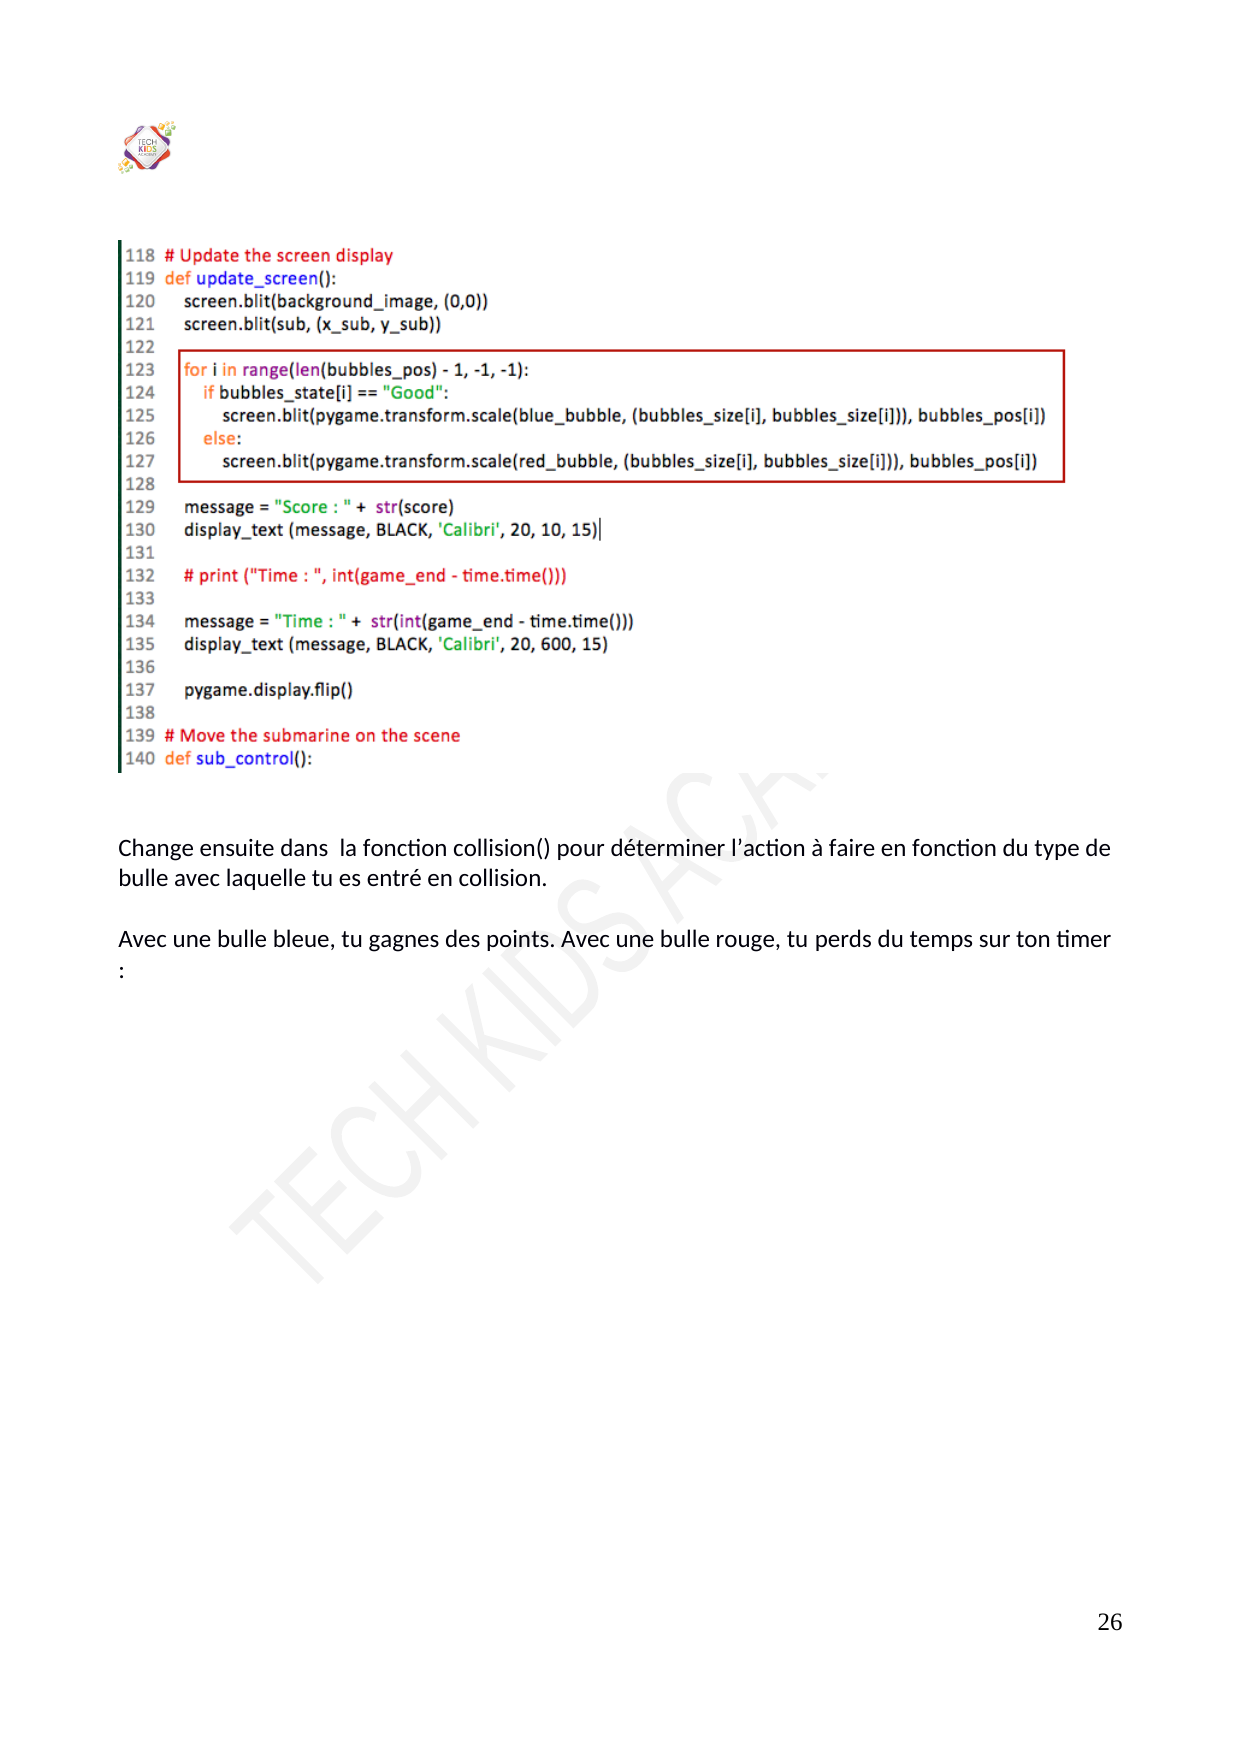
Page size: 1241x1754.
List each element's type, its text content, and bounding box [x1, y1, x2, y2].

picture [118, 240, 1123, 773]
text Change ensuite dans la fonction collision() pour déterminer l’action à faire en fonction du type de bulle avec laquelle tu es entré en collision. [118, 832, 658, 893]
text Avec une bulle bleue, tu gagnes des points. Avec une bulle rouge, tu perds du temps sur ton timer : [118, 923, 1122, 984]
picture [118, 118, 176, 176]
text Change ensuite dans la fonction collision() pour déterminer l’action à faire en fonction du type de bulle avec laquelle tu es entré en collision. [644, 832, 1122, 893]
